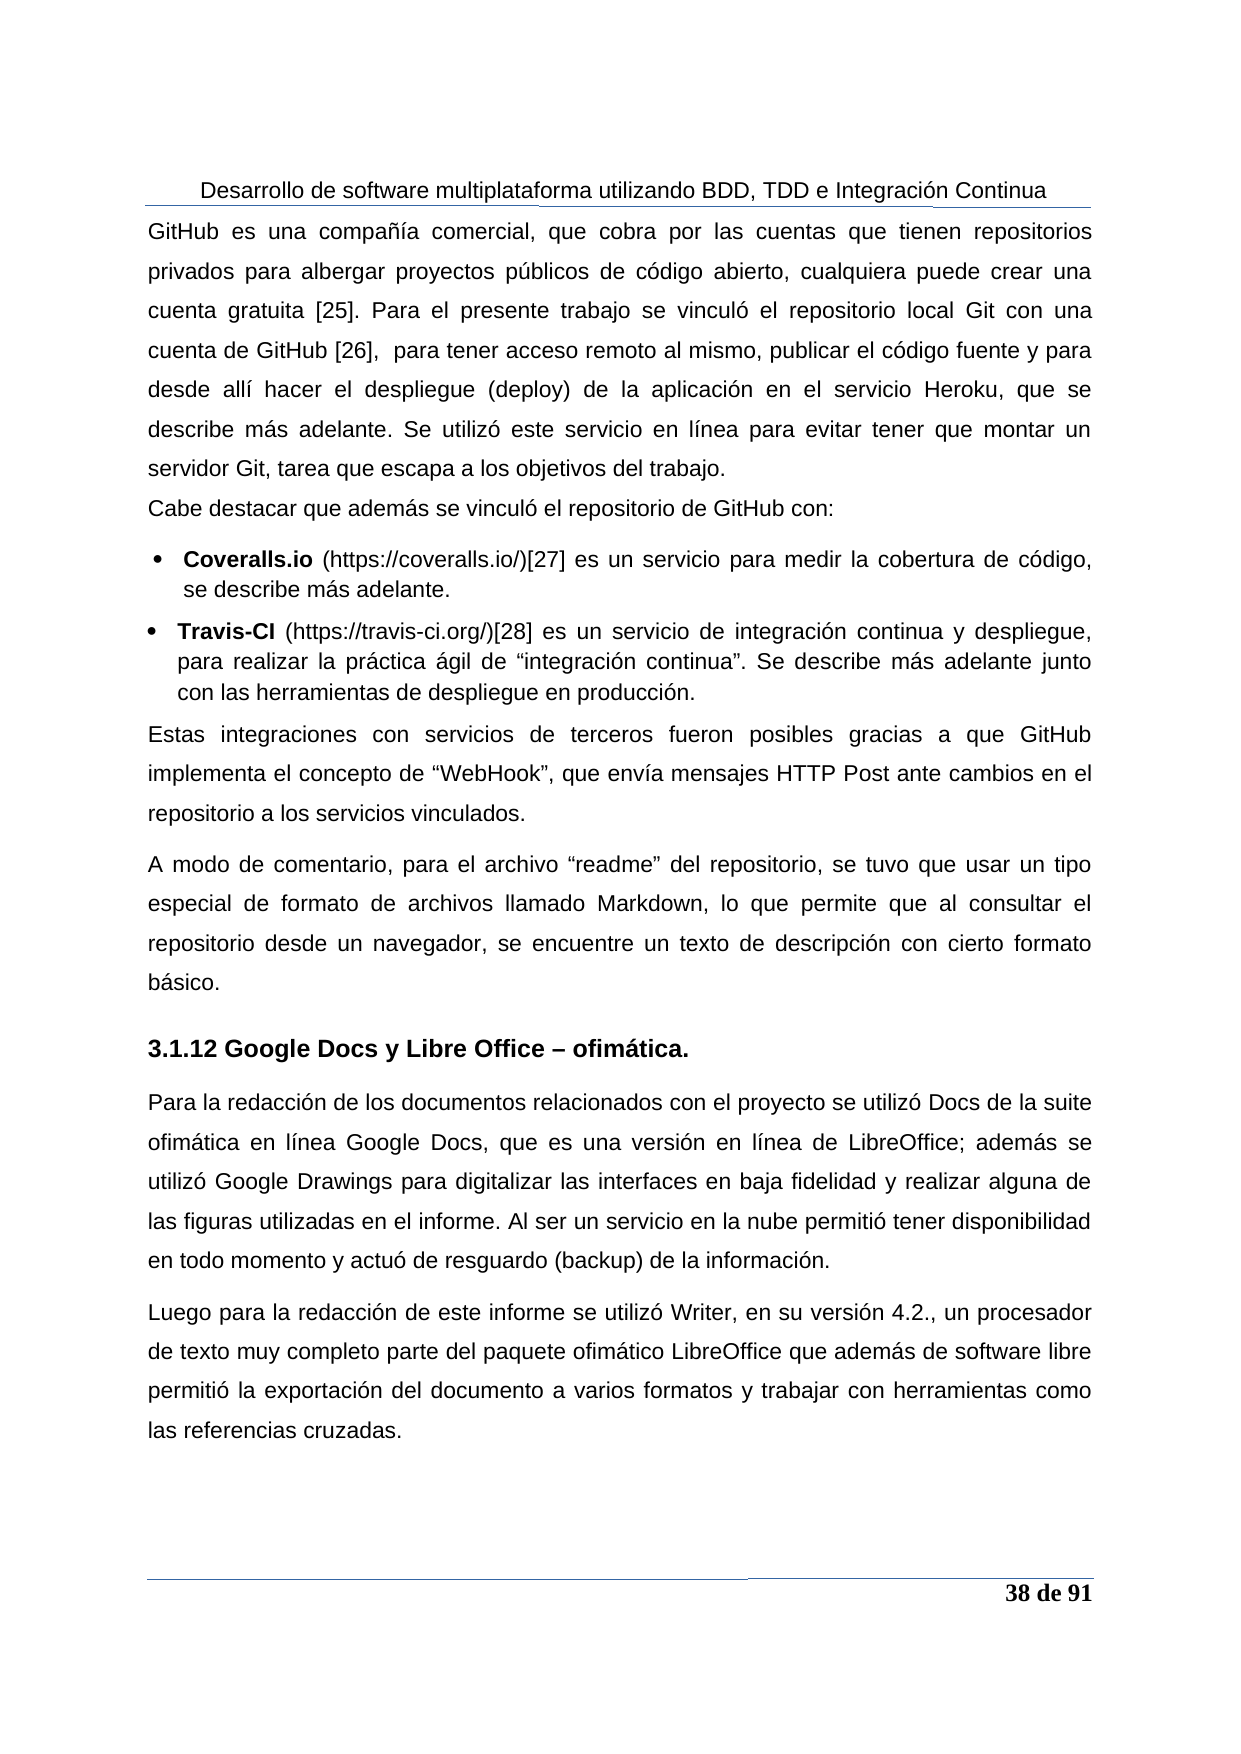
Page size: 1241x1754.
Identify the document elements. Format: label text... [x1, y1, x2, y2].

text Para la redacción de los documentos relacionados con el proyecto se utilizó Docs de la suite ofimática en línea Google Docs, que es una versión en línea de LibreOffice; además se utilizó Google Drawings para digitalizar las interfaces en baja fidelidad y realizar alguna de las figuras utilizadas en el informe. Al ser un servicio en la nube permitió tener disponibilidad en todo momento y actuó de resguardo (backup) de la información. [148, 1089, 1093, 1273]
text Cabe destacar que además se vinculó el repositorio de GitHub con: [148, 495, 1093, 521]
text Luego para la redacción de este informe se utilizó Writer, en su versión 4.2., un procesador de texto muy completo parte del paquete ofimático LibreOffice que además de software libre permitió la exportación del documento a varios formatos y trabajar con herramientas como las referencias cruzadas. [148, 1298, 1093, 1443]
list Coveralls.io (https://coveralls.io/)[27] es un servicio para medir la cobertura de código, se describe más adelante. [153, 546, 1093, 602]
subtitle 3.1.12 Google Docs y Libre Office – ofimática. [148, 1034, 1093, 1062]
text Estas integraciones con servicios de terceros fueron posibles gracias a que GitHub implementa el concepto de “WebHook”, que envía mensajes HTTP Post ante cambios en el repositorio a los servicios vinculados. [148, 721, 1093, 826]
list Travis-CI (https://travis-ci.org/)[28] es un servicio de integración continua y despliegue, para realizar la práctica ágil de “integración continua”. Se describe más adelante junto con las herramientas de despliegue en producción. [148, 618, 1093, 705]
text A modo de comentario, para el archivo “readme” del repositorio, se tuvo que usar un tipo especial de formato de archivos llamado Markdown, lo que permite que al consultar el repositorio desde un navegador, se encuentre un texto de descripción con cierto formato básico. [148, 851, 1093, 996]
text GitHub es una compañía comercial, que cobra por las cuentas que tienen repositorios privados para albergar proyectos públicos de código abierto, cualquiera puede crear una cuenta gratuita [25]. Para el presente trabajo se vinculó el repositorio local Git con una cuenta de GitHub [26], para tener acceso remoto al mismo, publicar el código fuente y para desde allí hacer el despliegue (deploy) de la aplicación en el servicio Heroku, que se describe más adelante. Se utilizó este servicio en línea para evitar tener que montar un servidor Git, tarea que escapa a los objetivos del trabajo. [148, 218, 1093, 482]
